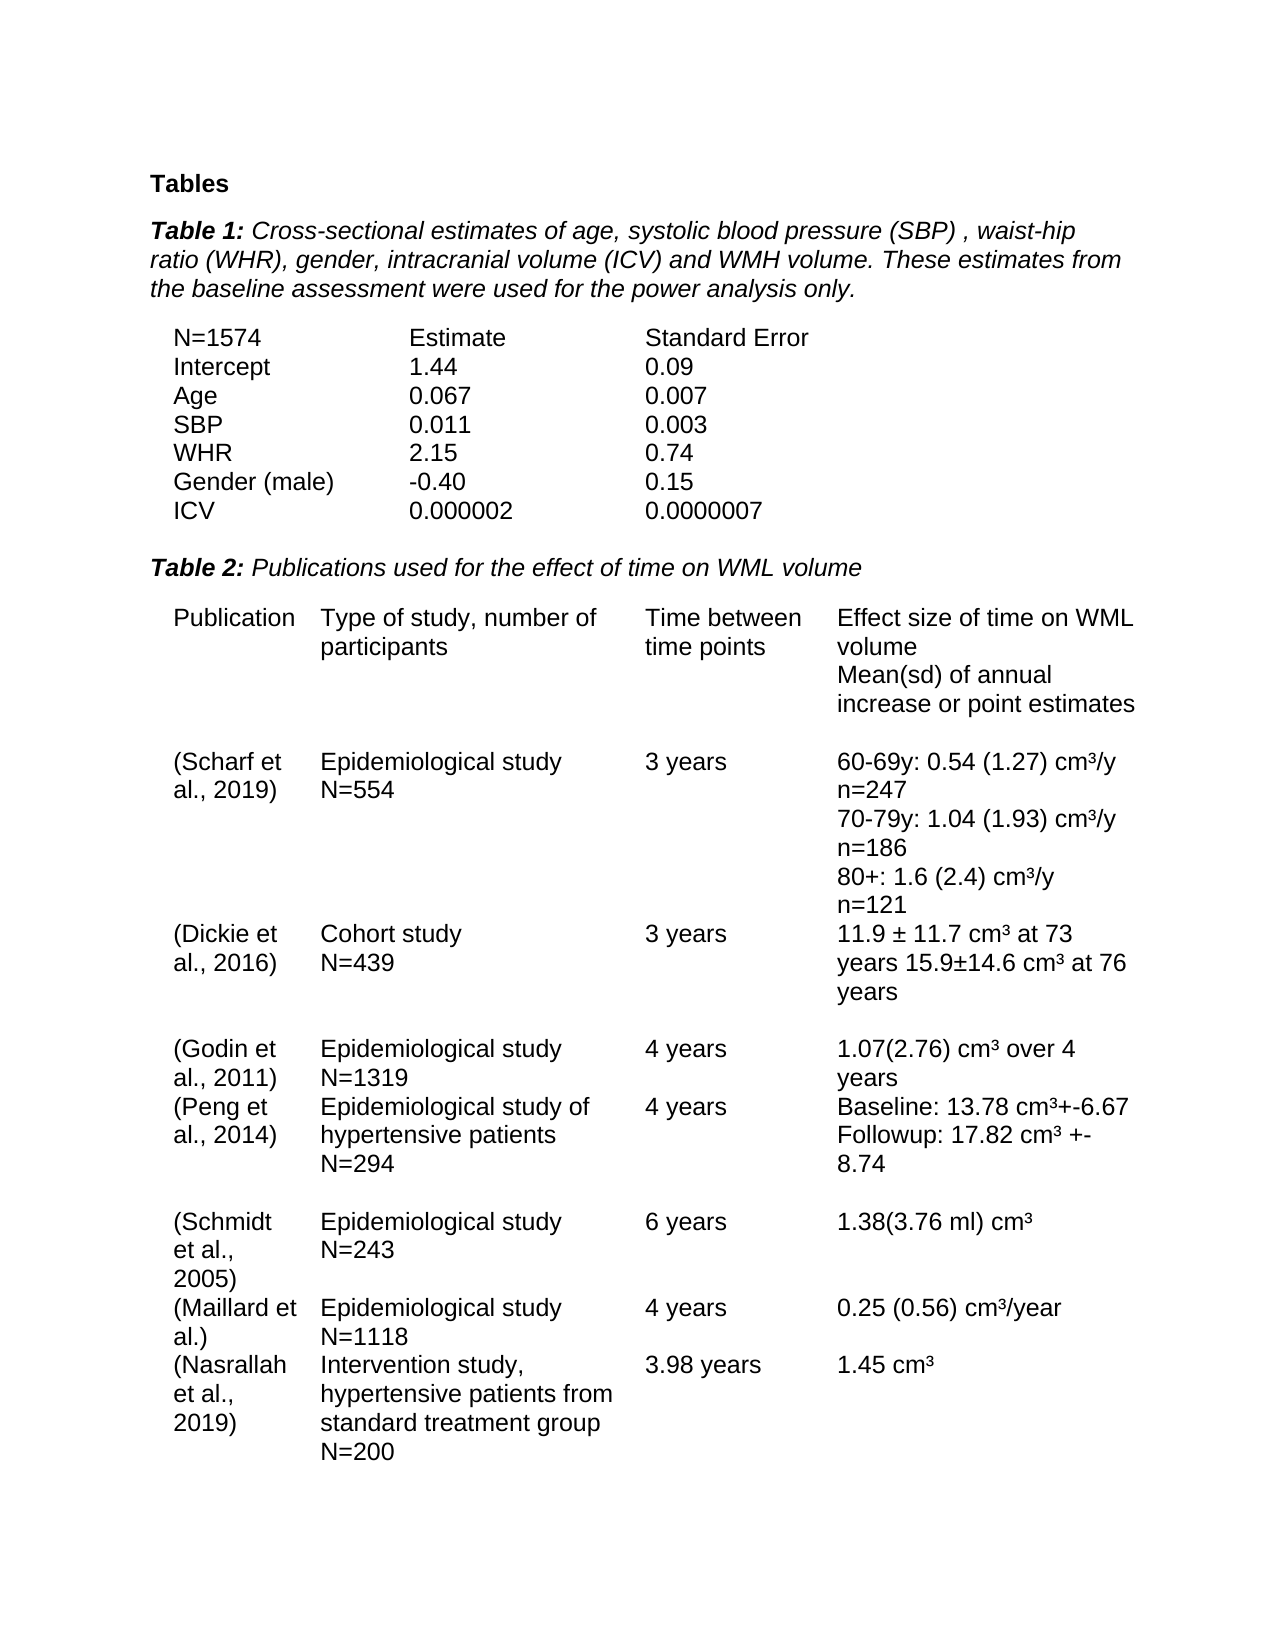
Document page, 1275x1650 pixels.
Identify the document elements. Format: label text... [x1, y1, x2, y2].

table_cell (Scharf et al., 2019) [162, 747, 309, 919]
table_cell 0.25 (0.56) cm³/year [826, 1293, 1151, 1350]
table_cell 0.0000007 [634, 496, 870, 524]
table_cell Epidemiological study N=243 [309, 1207, 634, 1293]
table_cell 1.45 cm³ [826, 1350, 1151, 1494]
table_cell Epidemiological study N=1319 [309, 1034, 634, 1092]
table_cell 6 years [634, 1207, 826, 1293]
table_cell 60-69y: 0.54 (1.27) cm³/y n=247 70-79y: 1.04 (1.93) cm³/y n=186 80+: 1.6 (2.4) cm³/y n=121 [826, 747, 1151, 919]
table_cell (Nasrallah et al., 2019) [162, 1350, 309, 1494]
table_cell 1.07(2.76) cm³ over 4 years [826, 1034, 1151, 1092]
table_cell ICV [162, 496, 398, 524]
table_cell Intervention study, hypertensive patients from standard treatment group N=200 [309, 1350, 634, 1494]
table_cell 0.000002 [398, 496, 634, 524]
table_cell 4 years [634, 1293, 826, 1350]
table_header Publication [162, 603, 309, 747]
table_cell 0.003 [634, 410, 870, 438]
table_cell Cohort study N=439 [309, 919, 634, 1034]
table_cell (Schmidt et al., 2005) [162, 1207, 309, 1293]
table_cell WHR [162, 438, 398, 467]
table_cell 0.74 [634, 438, 870, 467]
table_cell 3 years [634, 919, 826, 1034]
table_header Type of study, number of participants [309, 603, 634, 747]
table_header Standard Error [634, 323, 870, 352]
table_cell 11.9 ± 11.7 cm³ at 73 years 15.9±14.6 cm³ at 76 years [826, 919, 1151, 1034]
text Table 1: Cross-sectional estimates of age, systolic blood pressure (SBP) , waist-hip ratio (WHR), gender, intracranial volume (ICV) and WMH volume. These estimates from the baseline assessment were used for the power analysis only. [150, 216, 1125, 302]
table_cell (Godin et al., 2011) [162, 1034, 309, 1092]
table_cell Epidemiological study N=1118 [309, 1293, 634, 1350]
table_cell 0.09 [634, 352, 870, 381]
table_cell Intercept [162, 352, 398, 381]
table_cell 4 years [634, 1034, 826, 1092]
table_header Effect size of time on WML volume Mean(sd) of annual increase or point estimates [826, 603, 1151, 747]
table_header Time between time points [634, 603, 826, 747]
table_cell 0.15 [634, 467, 870, 496]
table_cell Epidemiological study N=554 [309, 747, 634, 919]
table_cell 1.44 [398, 352, 634, 381]
table_header N=1574 [162, 323, 398, 352]
table_cell 0.011 [398, 410, 634, 438]
text Table 2: Publications used for the effect of time on WML volume [150, 524, 1125, 582]
table_cell (Dickie et al., 2016) [162, 919, 309, 1034]
table_cell 1.38(3.76 ml) cm³ [826, 1207, 1151, 1293]
table_cell 0.067 [398, 381, 634, 409]
table_cell Age [162, 381, 398, 409]
table_cell 3 years [634, 747, 826, 919]
table_cell Gender (male) [162, 467, 398, 496]
table_cell (Maillard et al.) [162, 1293, 309, 1350]
table_cell Baseline: 13.78 cm³+-6.67 Followup: 17.82 cm³ +-8.74 [826, 1092, 1151, 1207]
table_cell 3.98 years [634, 1350, 826, 1494]
table_cell 4 years [634, 1092, 826, 1207]
table_cell (Peng et al., 2014) [162, 1092, 309, 1207]
table_cell 2.15 [398, 438, 634, 467]
table_header Estimate [398, 323, 634, 352]
table_cell 0.007 [634, 381, 870, 409]
text Tables [150, 169, 1125, 197]
table_cell SBP [162, 410, 398, 438]
table_cell Epidemiological study of hypertensive patients N=294 [309, 1092, 634, 1207]
table_cell -0.40 [398, 467, 634, 496]
